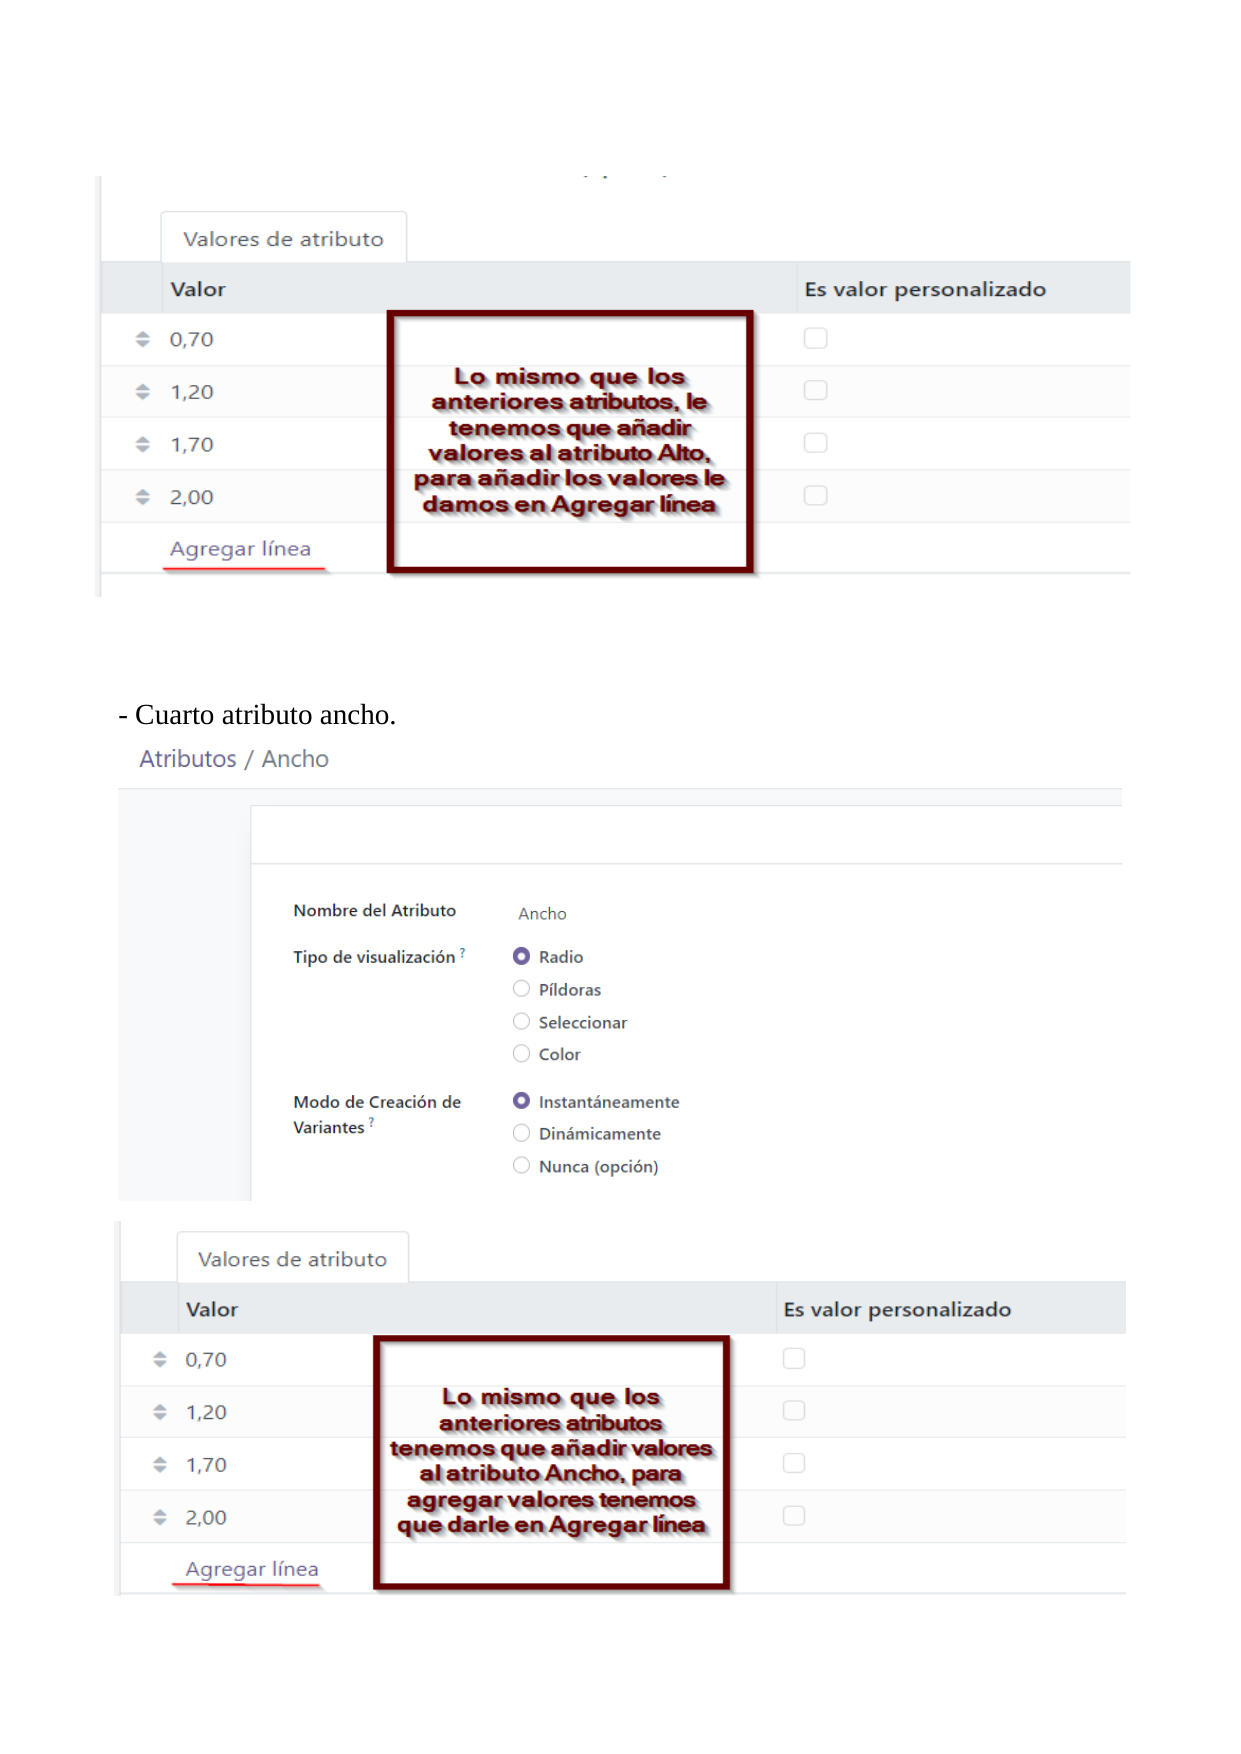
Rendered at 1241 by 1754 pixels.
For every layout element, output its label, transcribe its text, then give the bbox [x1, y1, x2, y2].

text - Cuarto atributo ancho. [118, 697, 1122, 730]
picture [118, 730, 1123, 1201]
picture [114, 1221, 1126, 1596]
picture [94, 176, 1131, 597]
